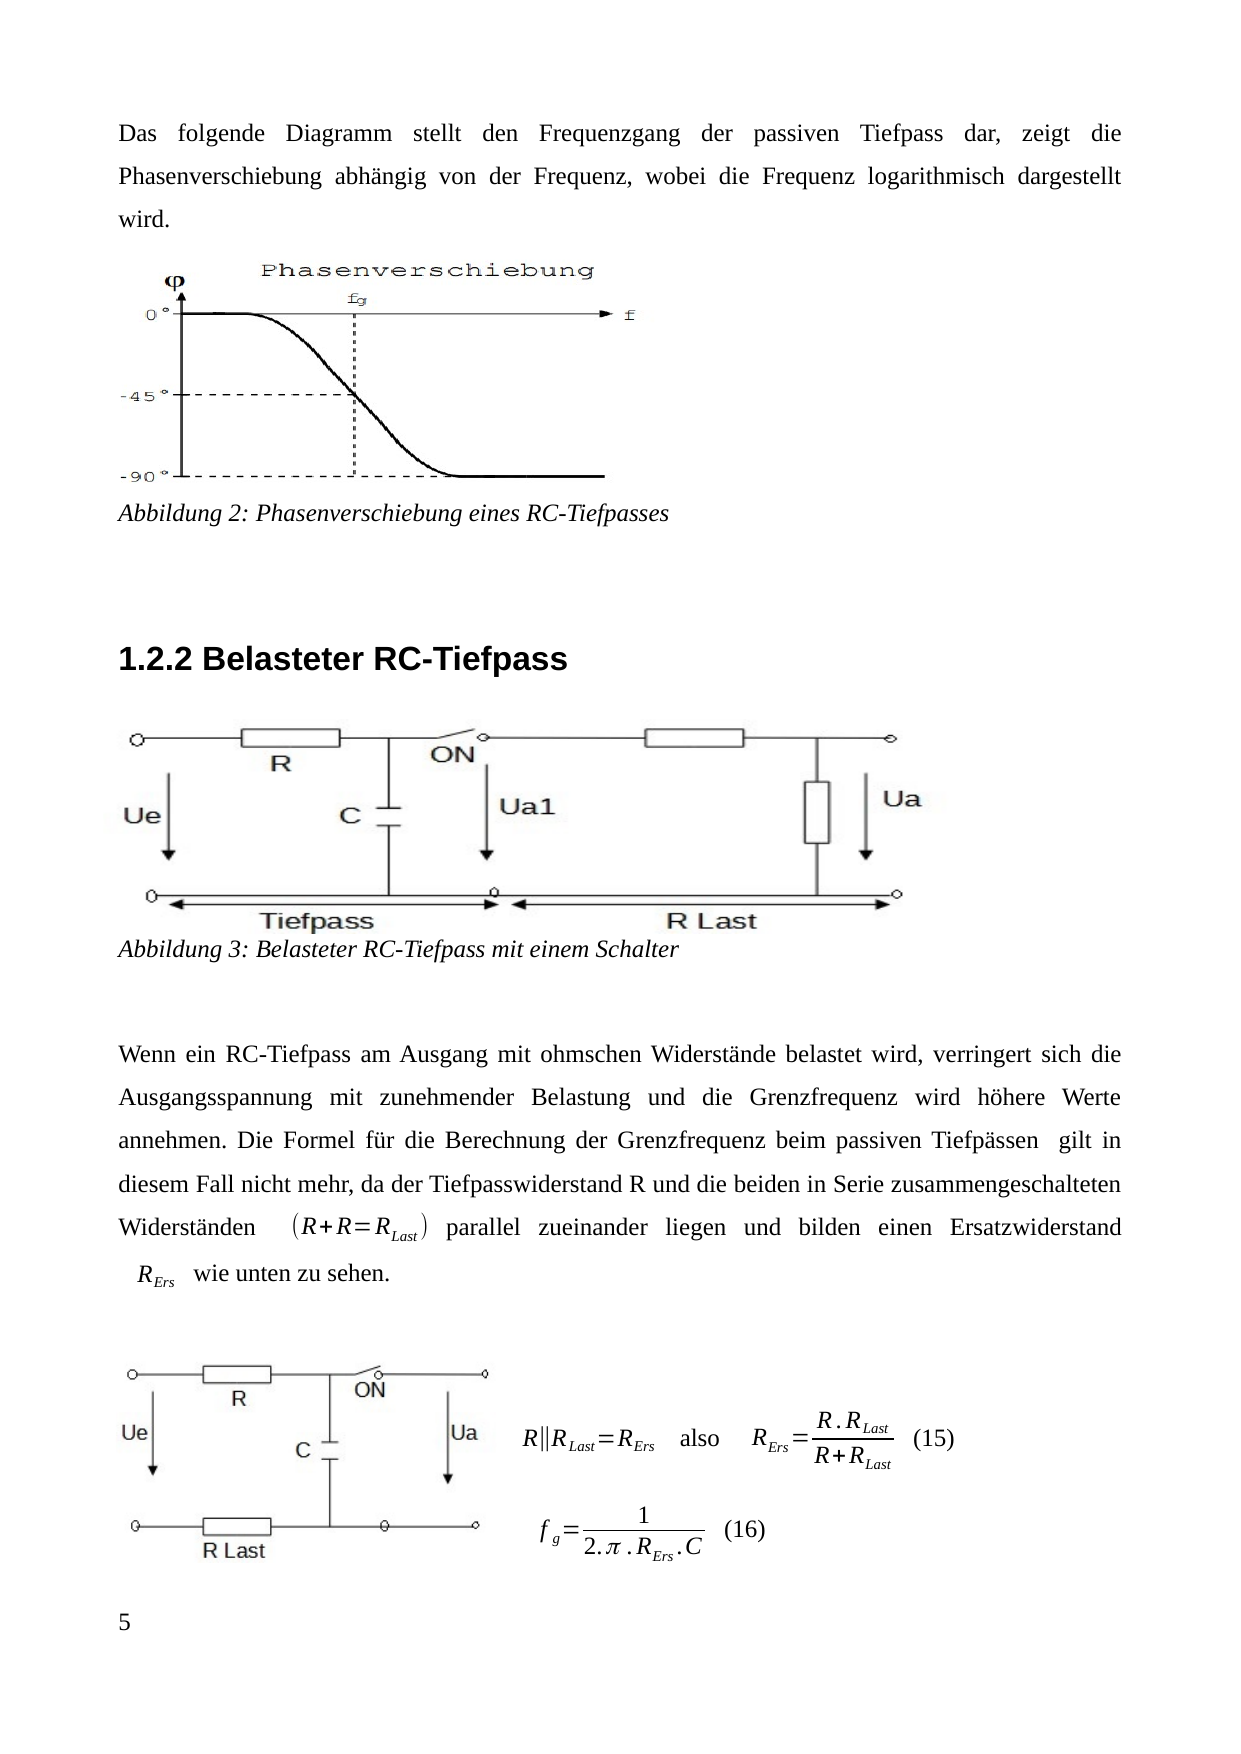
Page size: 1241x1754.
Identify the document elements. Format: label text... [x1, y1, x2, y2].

picture [115, 1352, 497, 1563]
text also (15) [497, 1406, 1122, 1472]
text (16) [118, 1501, 1122, 1564]
text Wenn ein RC-Tiefpass am Ausgang mit ohmschen Widerstände belastet wird, verringert sich die Ausgangsspannung mit zunehmender Belastung und die Grenzfrequenz wird höhere Werte annehmen. Die Formel für die Berechnung der Grenzfrequenz beim passiven Tiefpässen gilt in diesem Fall nicht mehr, da der Tiefpasswiderstand R und die beiden in Serie zusammengeschalteten Widerständen parallel zueinander liegen und bilden einen Ersatzwiderstand wie unten zu sehen. [118, 1039, 1122, 1291]
text Das folgende Diagramm stellt den Frequenzgang der passiven Tiefpass dar, zeigt die Phasenverschiebung abhängig von der Frequenz, wobei die Frequenz logarithmisch dargestellt wird. [118, 118, 1122, 233]
text Abbildung 2: Phasenverschiebung eines RC-Tiefpasses [118, 247, 1122, 527]
picture [120, 235, 685, 499]
picture [103, 710, 959, 934]
subtitle 1.2.2 Belasteter RC-Tiefpass [118, 639, 1122, 677]
text Abbildung 3: Belasteter RC-Tiefpass mit einem Schalter [118, 690, 1122, 963]
